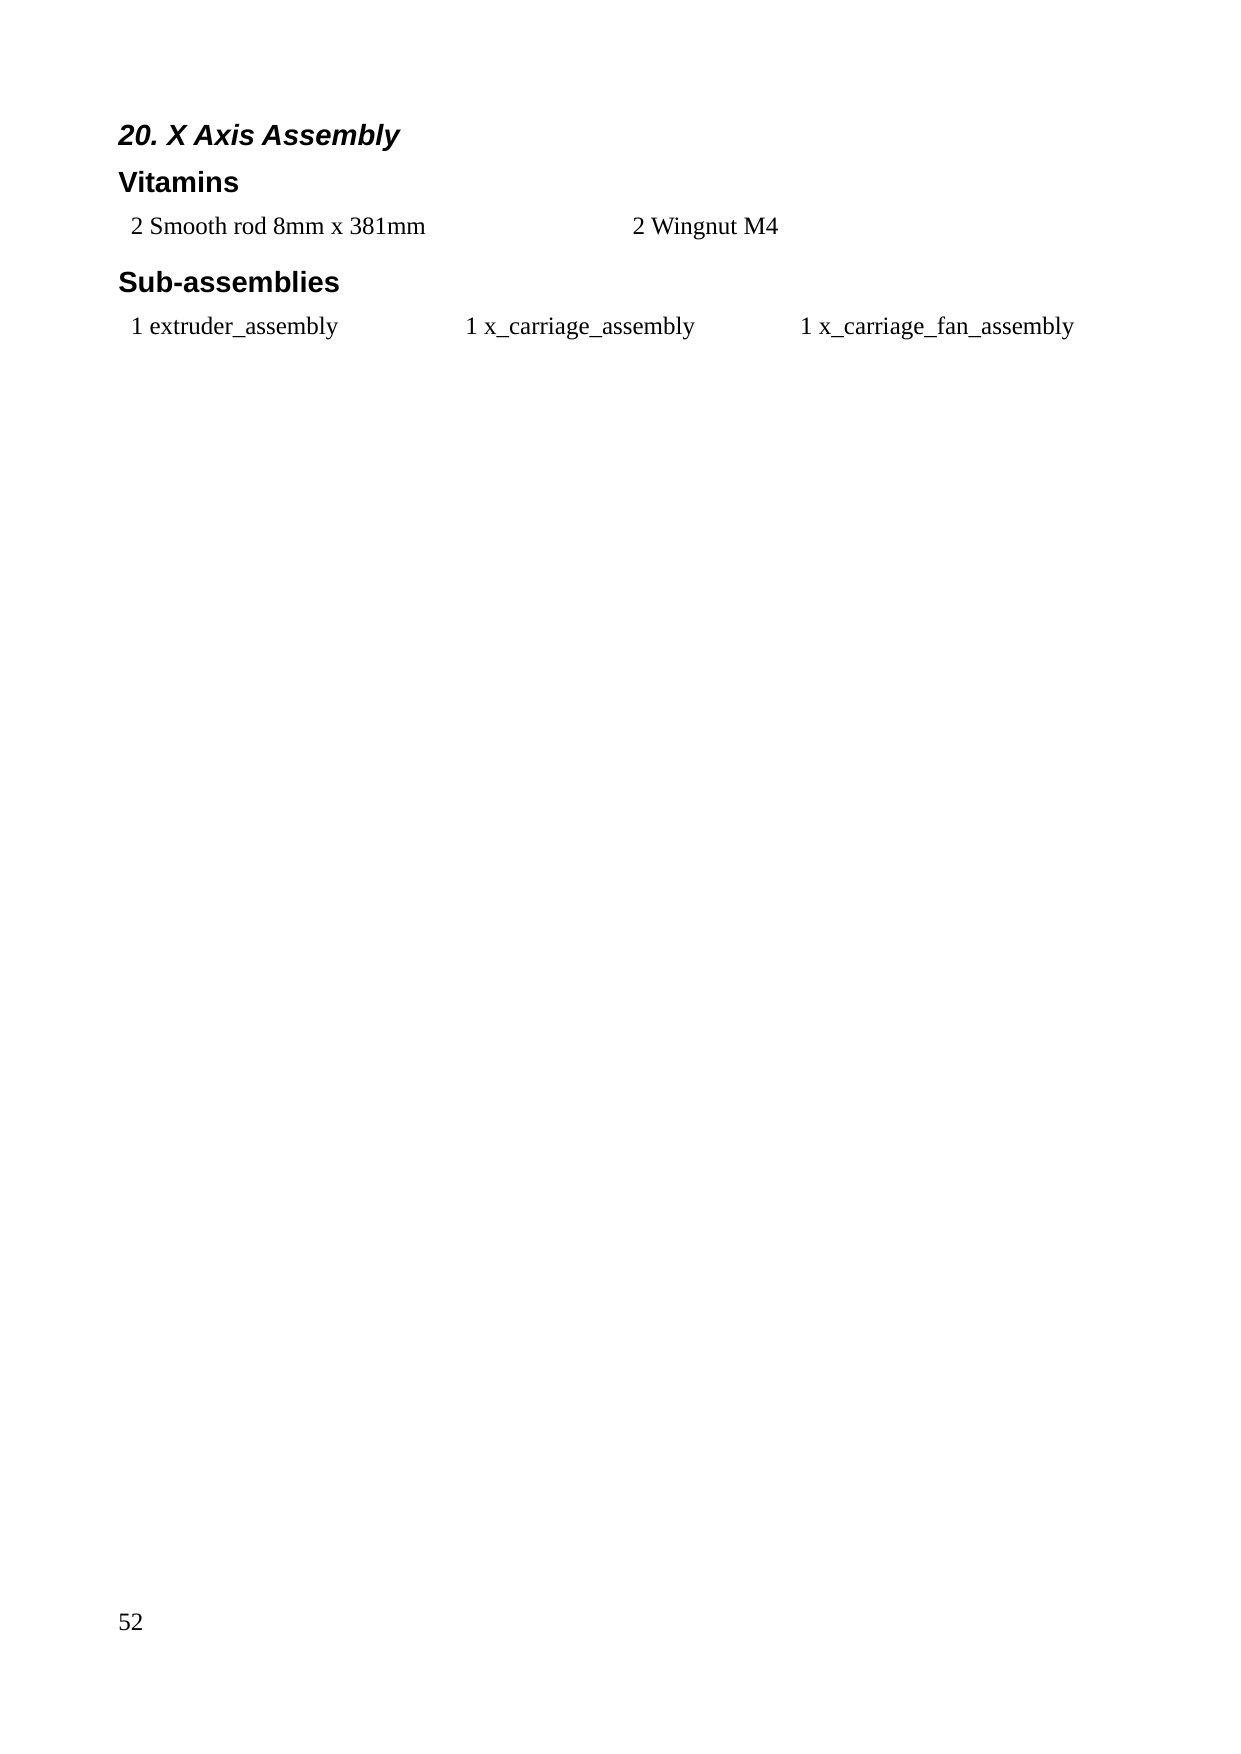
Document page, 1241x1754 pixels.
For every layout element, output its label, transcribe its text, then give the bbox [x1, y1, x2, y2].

subtitle X Axis Assembly [118, 118, 1122, 152]
subtitle Vitamins [118, 165, 1122, 199]
table_header 1 x_carriage_assembly [453, 311, 787, 706]
table_header 1 x_carriage_fan_assembly [788, 311, 1122, 706]
table_header 1 extruder_assembly [118, 311, 453, 706]
subtitle Sub-assemblies [118, 266, 1122, 299]
table_header 2 Smooth rod 8mm x 381mm [118, 211, 620, 252]
table_header 2 Wingnut M4 [620, 211, 1122, 252]
